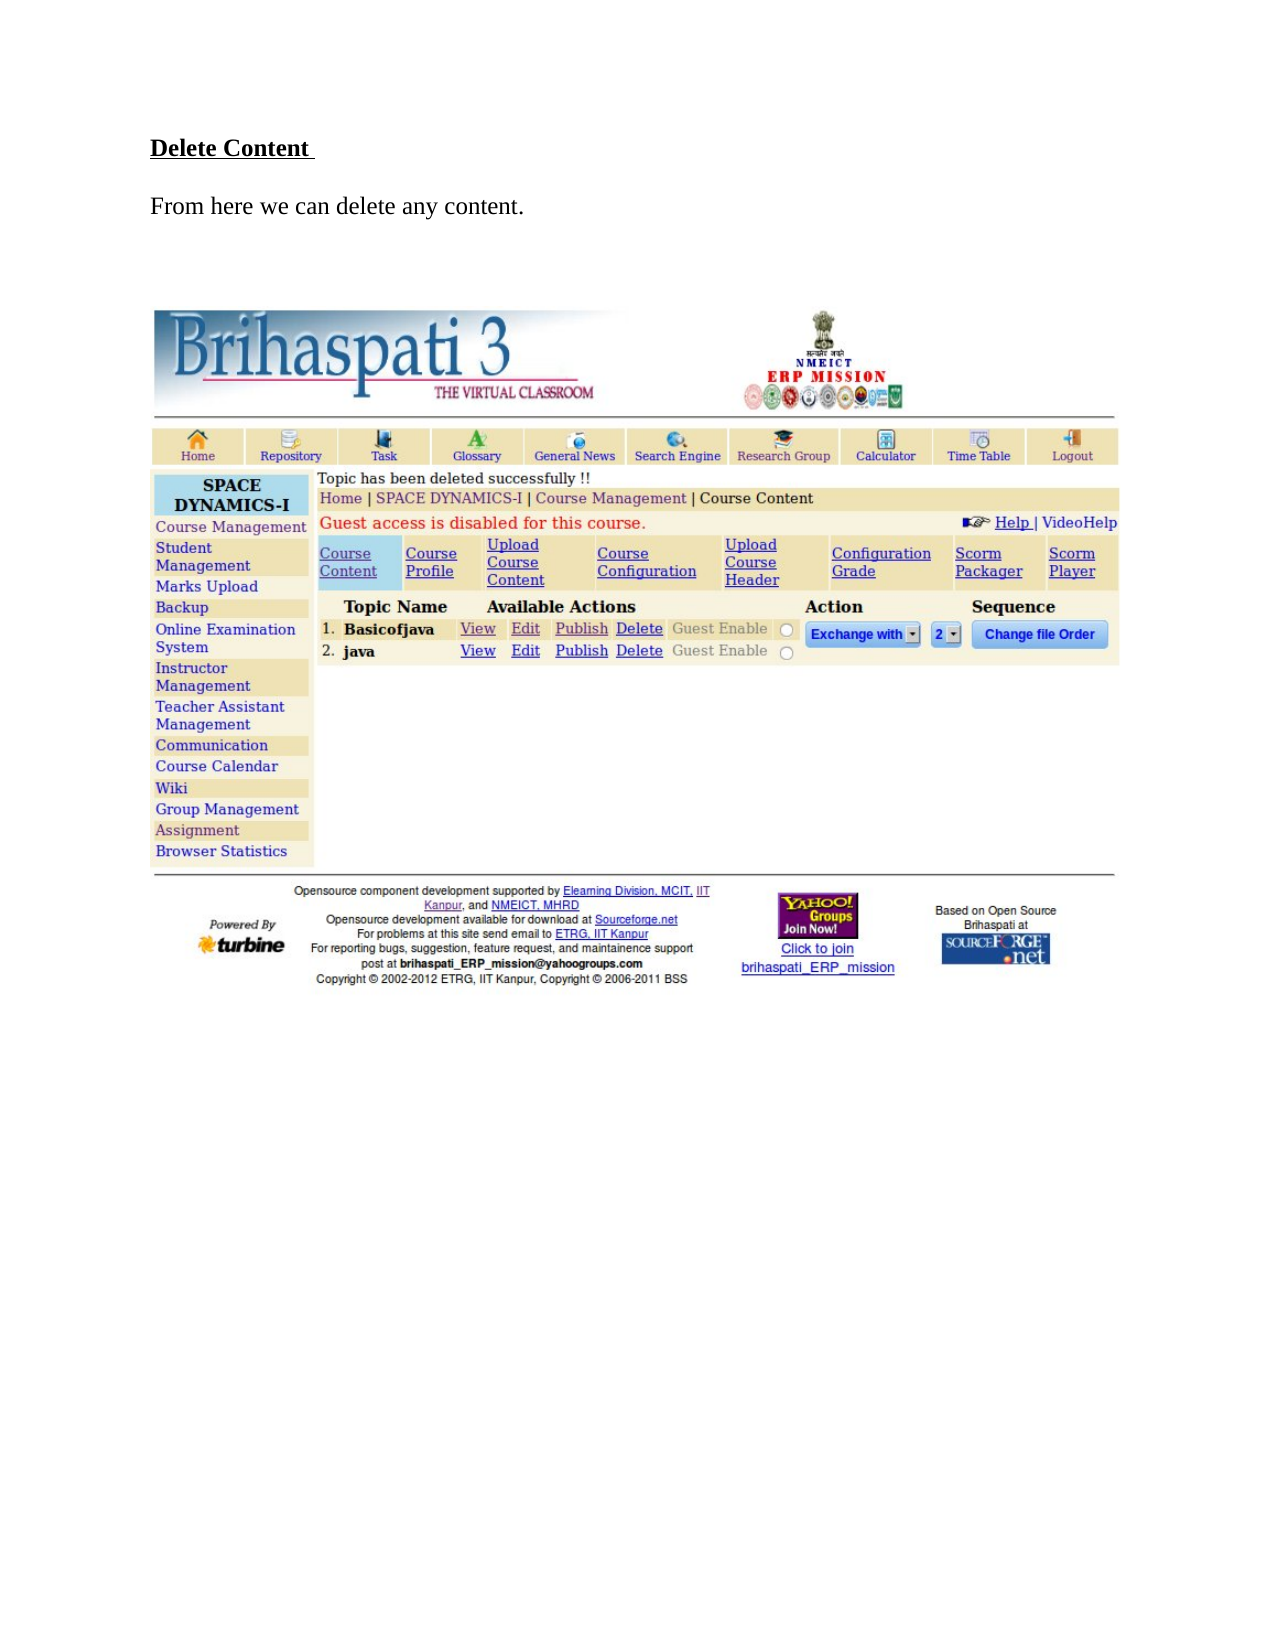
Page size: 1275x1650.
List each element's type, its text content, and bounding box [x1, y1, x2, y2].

picture [150, 306, 1125, 1014]
text Delete Content [150, 133, 1125, 162]
text From here we can delete any content. [150, 191, 1125, 219]
